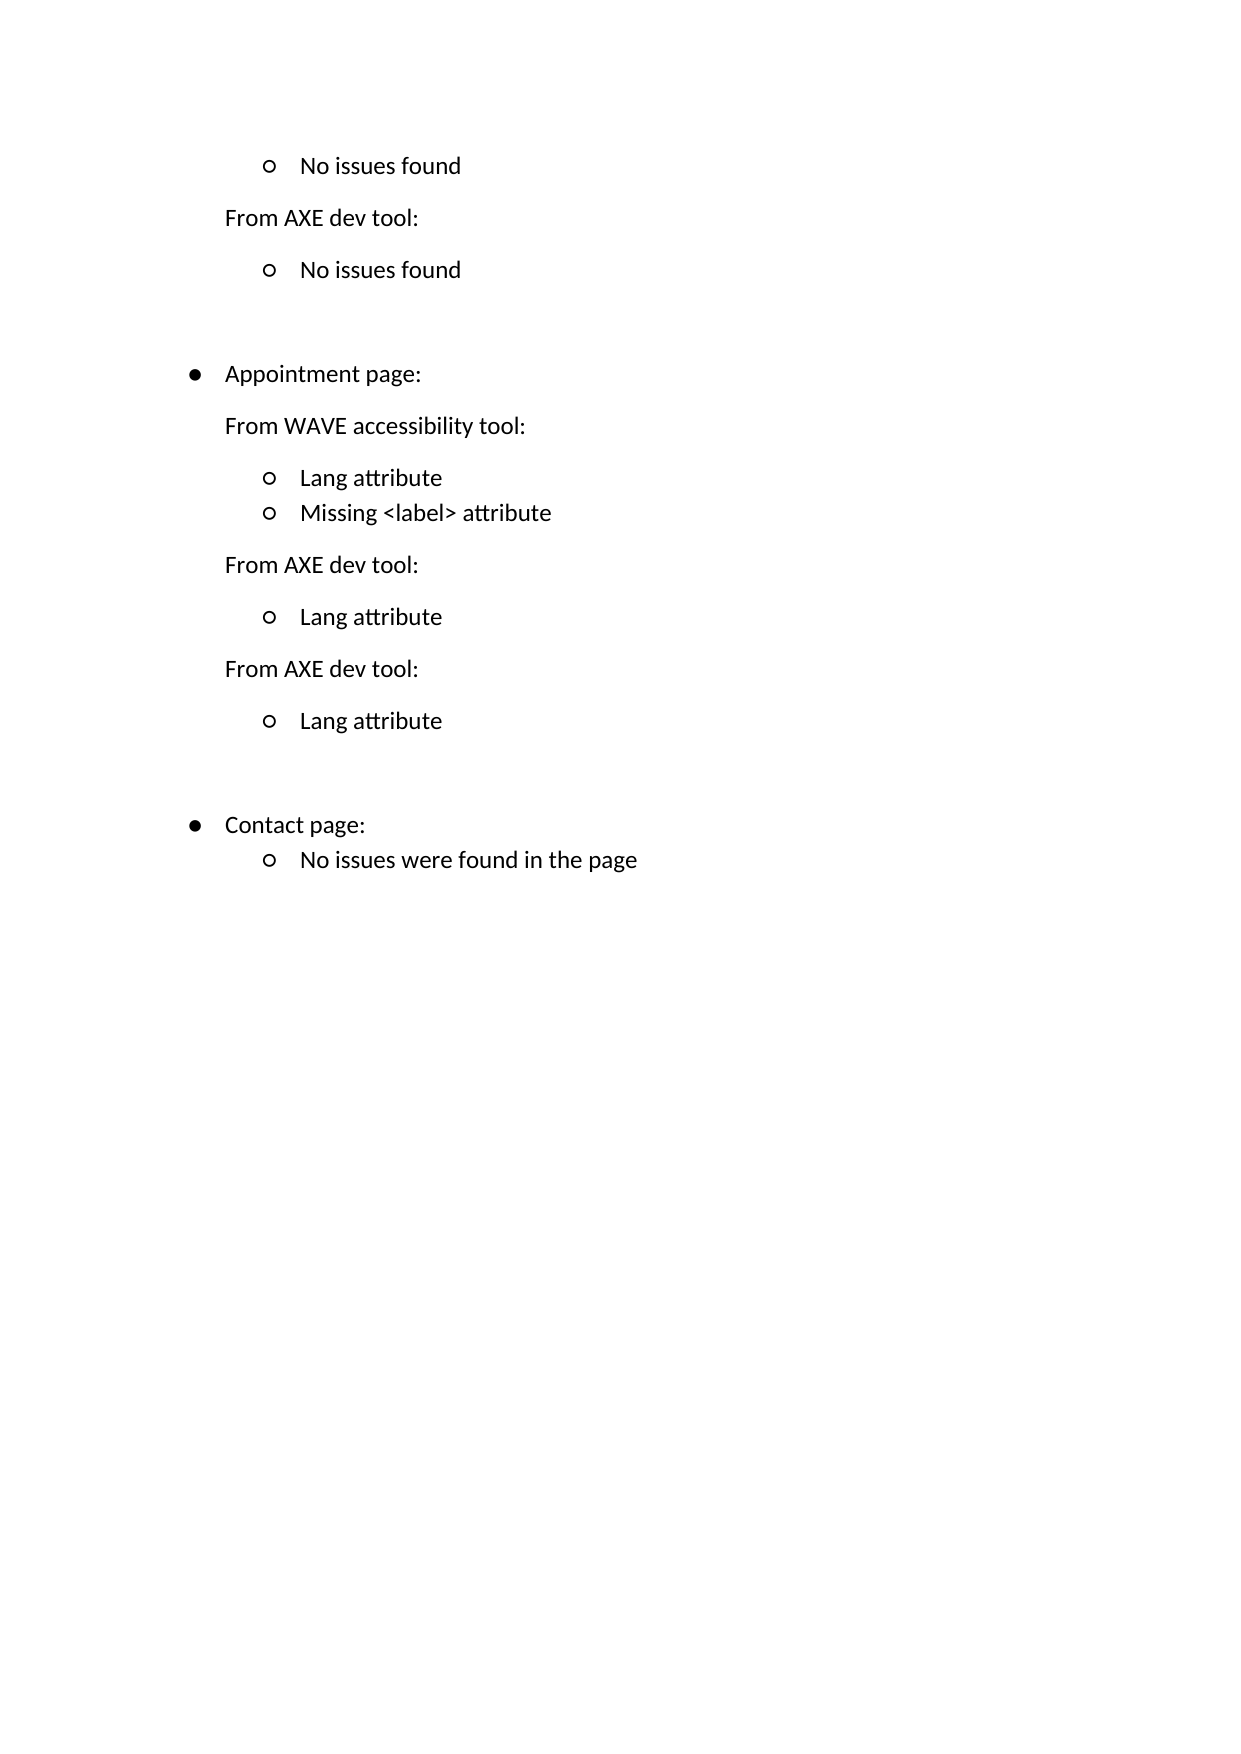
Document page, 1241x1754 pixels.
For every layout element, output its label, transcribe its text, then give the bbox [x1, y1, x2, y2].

text From AXE dev tool: [150, 202, 1090, 232]
list No issues found [262, 254, 1090, 284]
list Appointment page: [187, 358, 1090, 388]
list Lang attribute [262, 705, 1090, 736]
text From AXE dev tool: [150, 653, 1090, 684]
list Missing <label> attribute [262, 497, 1090, 528]
list Contact page: [187, 809, 1090, 839]
text From AXE dev tool: [150, 549, 1090, 580]
list Lang attribute [262, 462, 1090, 492]
list No issues were found in the page [262, 844, 1090, 875]
list No issues found [262, 150, 1090, 181]
text From WAVE accessibility tool: [150, 410, 1090, 440]
list Lang attribute [262, 601, 1090, 632]
